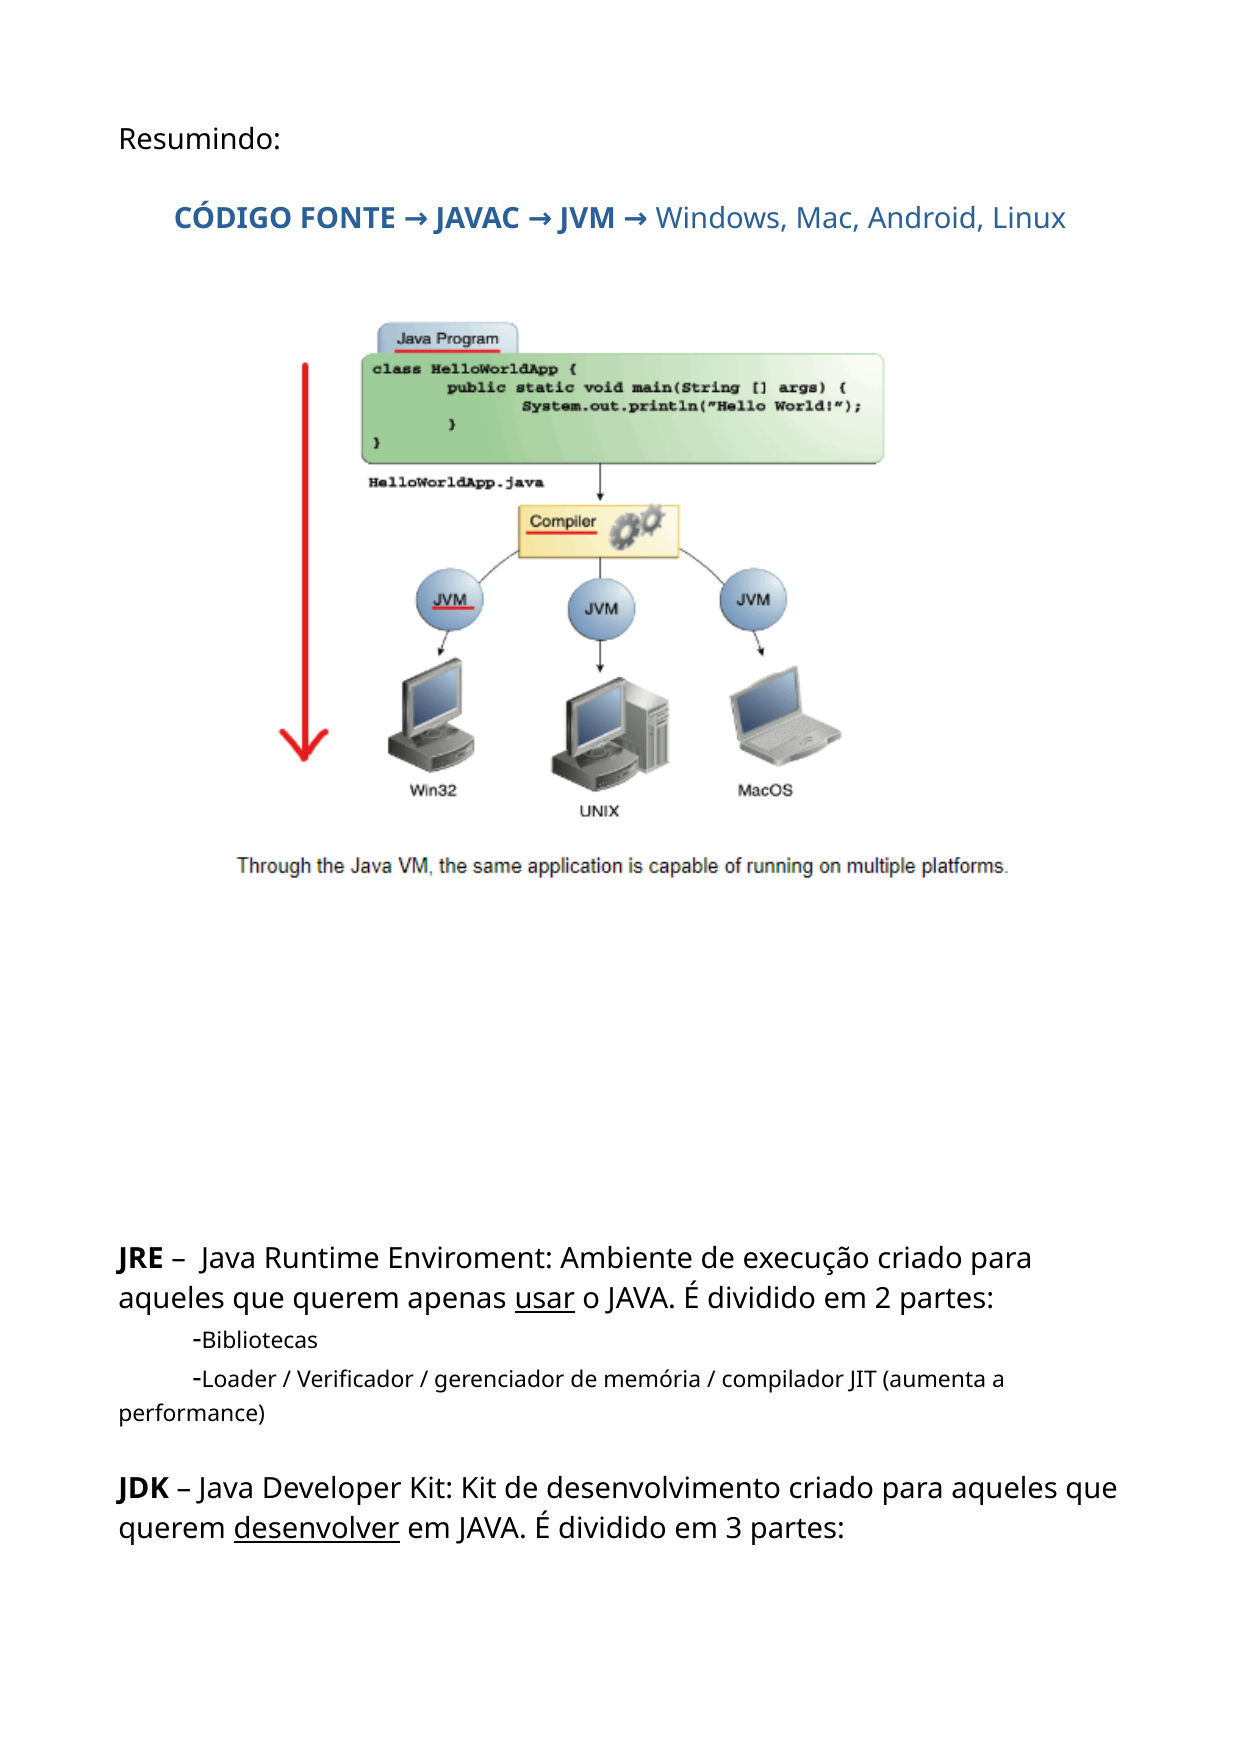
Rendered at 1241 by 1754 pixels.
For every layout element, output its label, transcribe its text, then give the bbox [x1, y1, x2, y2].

picture [221, 297, 1033, 881]
text JDK – Java Developer Kit: Kit de desenvolvimento criado para aqueles que querem desenvolver em JAVA. É dividido em 3 partes: [118, 1467, 1122, 1547]
text CÓDIGO FONTE → JAVAC → JVM → Windows, Mac, Android, Linux [118, 197, 1122, 237]
text -Bibliotecas [118, 1317, 1122, 1357]
text JRE – Java Runtime Enviroment: Ambiente de execução criado para aqueles que querem apenas usar o JAVA. É dividido em 2 partes: [118, 1238, 1122, 1317]
text Resumindo: [118, 118, 1122, 158]
text -Loader / Verificador / gerenciador de memória / compilador JIT (aumenta a performance) [118, 1357, 1122, 1428]
